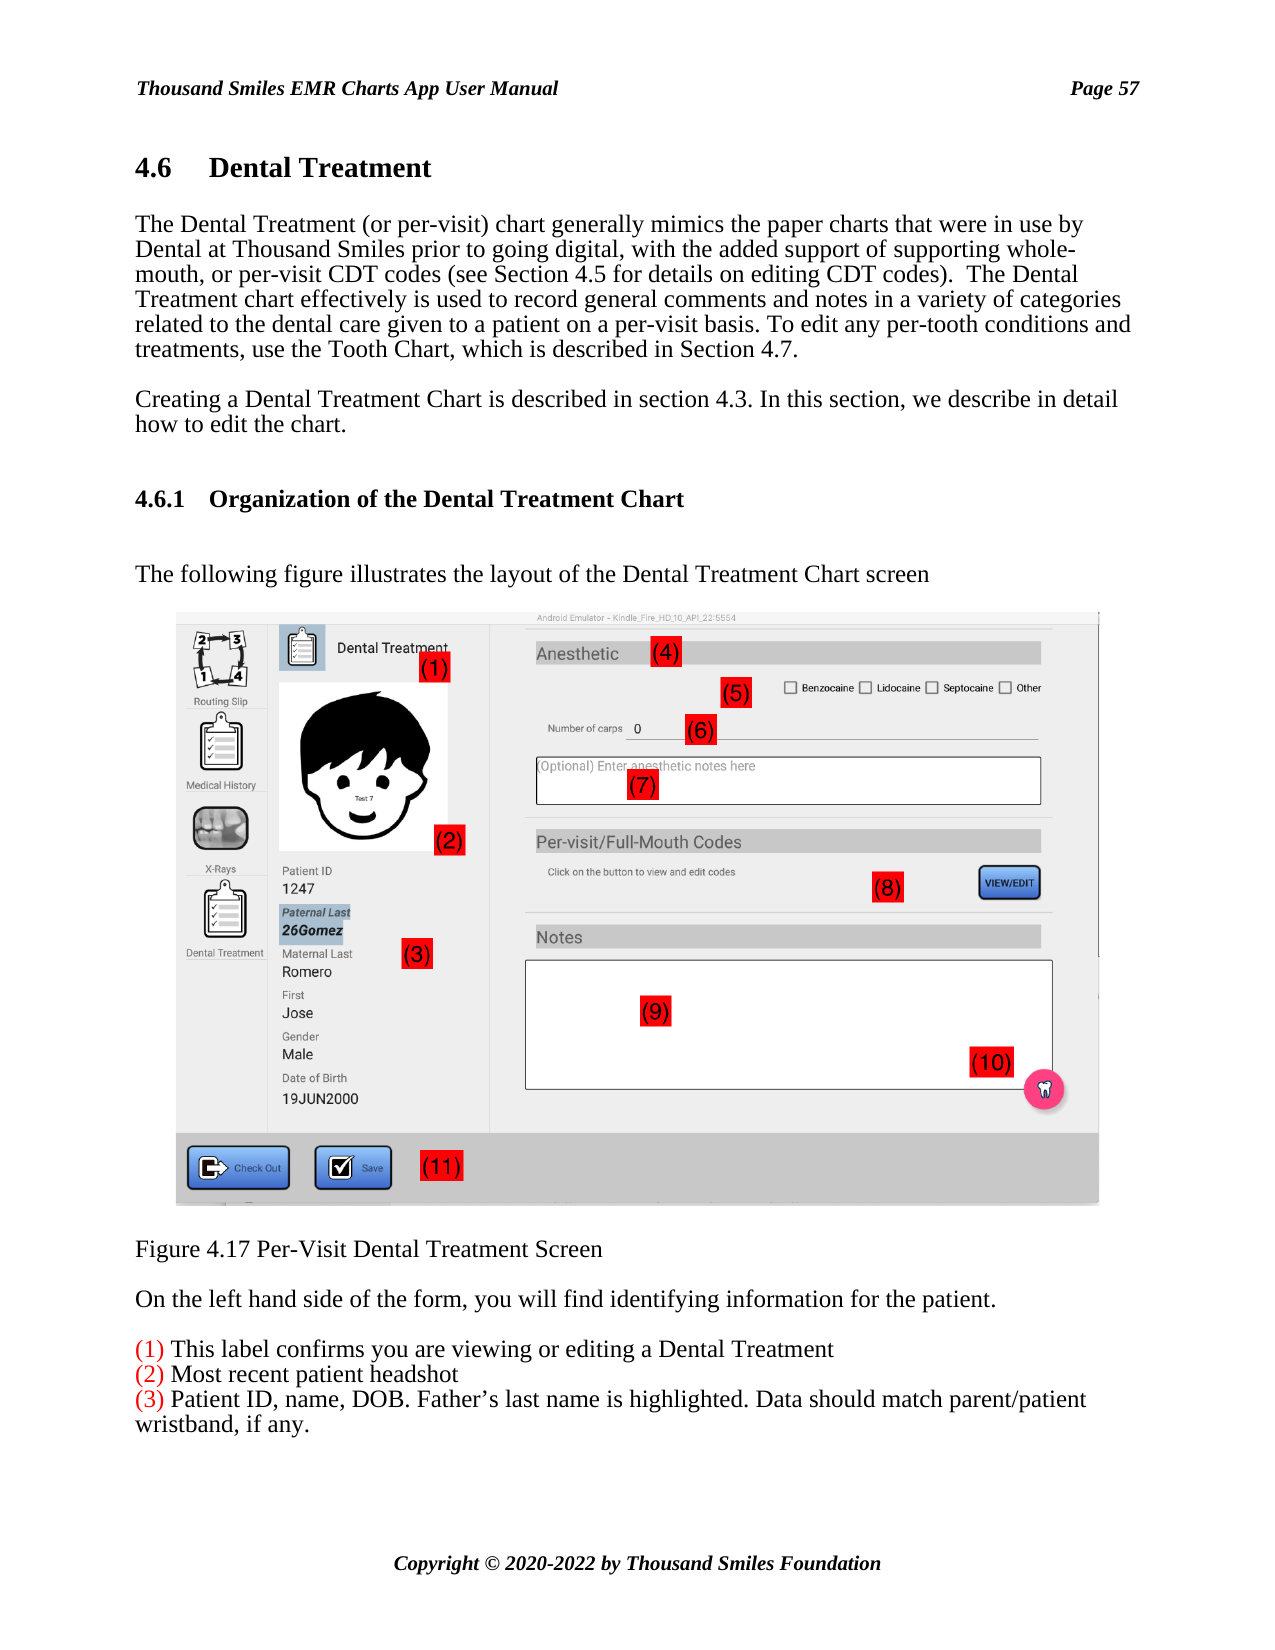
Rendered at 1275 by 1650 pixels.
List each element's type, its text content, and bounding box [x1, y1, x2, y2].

text (2) Most recent patient headshot [135, 1363, 1140, 1388]
text (1) This label confirms you are viewing or editing a Dental Treatment [135, 1338, 1140, 1363]
subtitle Dental Treatment [135, 150, 1140, 183]
text Figure 4.17 Per-Visit Dental Treatment Screen [135, 1238, 1140, 1263]
subtitle Organization of the Dental Treatment Chart [135, 488, 1140, 513]
text Creating a Dental Treatment Chart is described in section 4.3. In this section, we describe in detail how to edit the chart. [135, 388, 1140, 438]
text On the left hand side of the form, you will find identifying information for the patient. [135, 1288, 1140, 1313]
picture [175, 612, 1100, 1206]
text The following figure illustrates the layout of the Dental Treatment Chart screen [135, 563, 1140, 588]
text (3) Patient ID, name, DOB. Father’s last name is highlighted. Data should match parent/patient wristband, if any. [135, 1388, 1140, 1438]
text The Dental Treatment (or per-visit) chart generally mimics the paper charts that were in use by Dental at Thousand Smiles prior to going digital, with the added support of supporting whole-mouth, or per-visit CDT codes (see Section 4.5 for details on editing CDT codes). The Dental Treatment chart effectively is used to record general comments and notes in a variety of categories related to the dental care given to a patient on a per-visit basis. To edit any per-tooth conditions and treatments, use the Tooth Chart, which is described in Section 4.7. [135, 213, 1140, 363]
